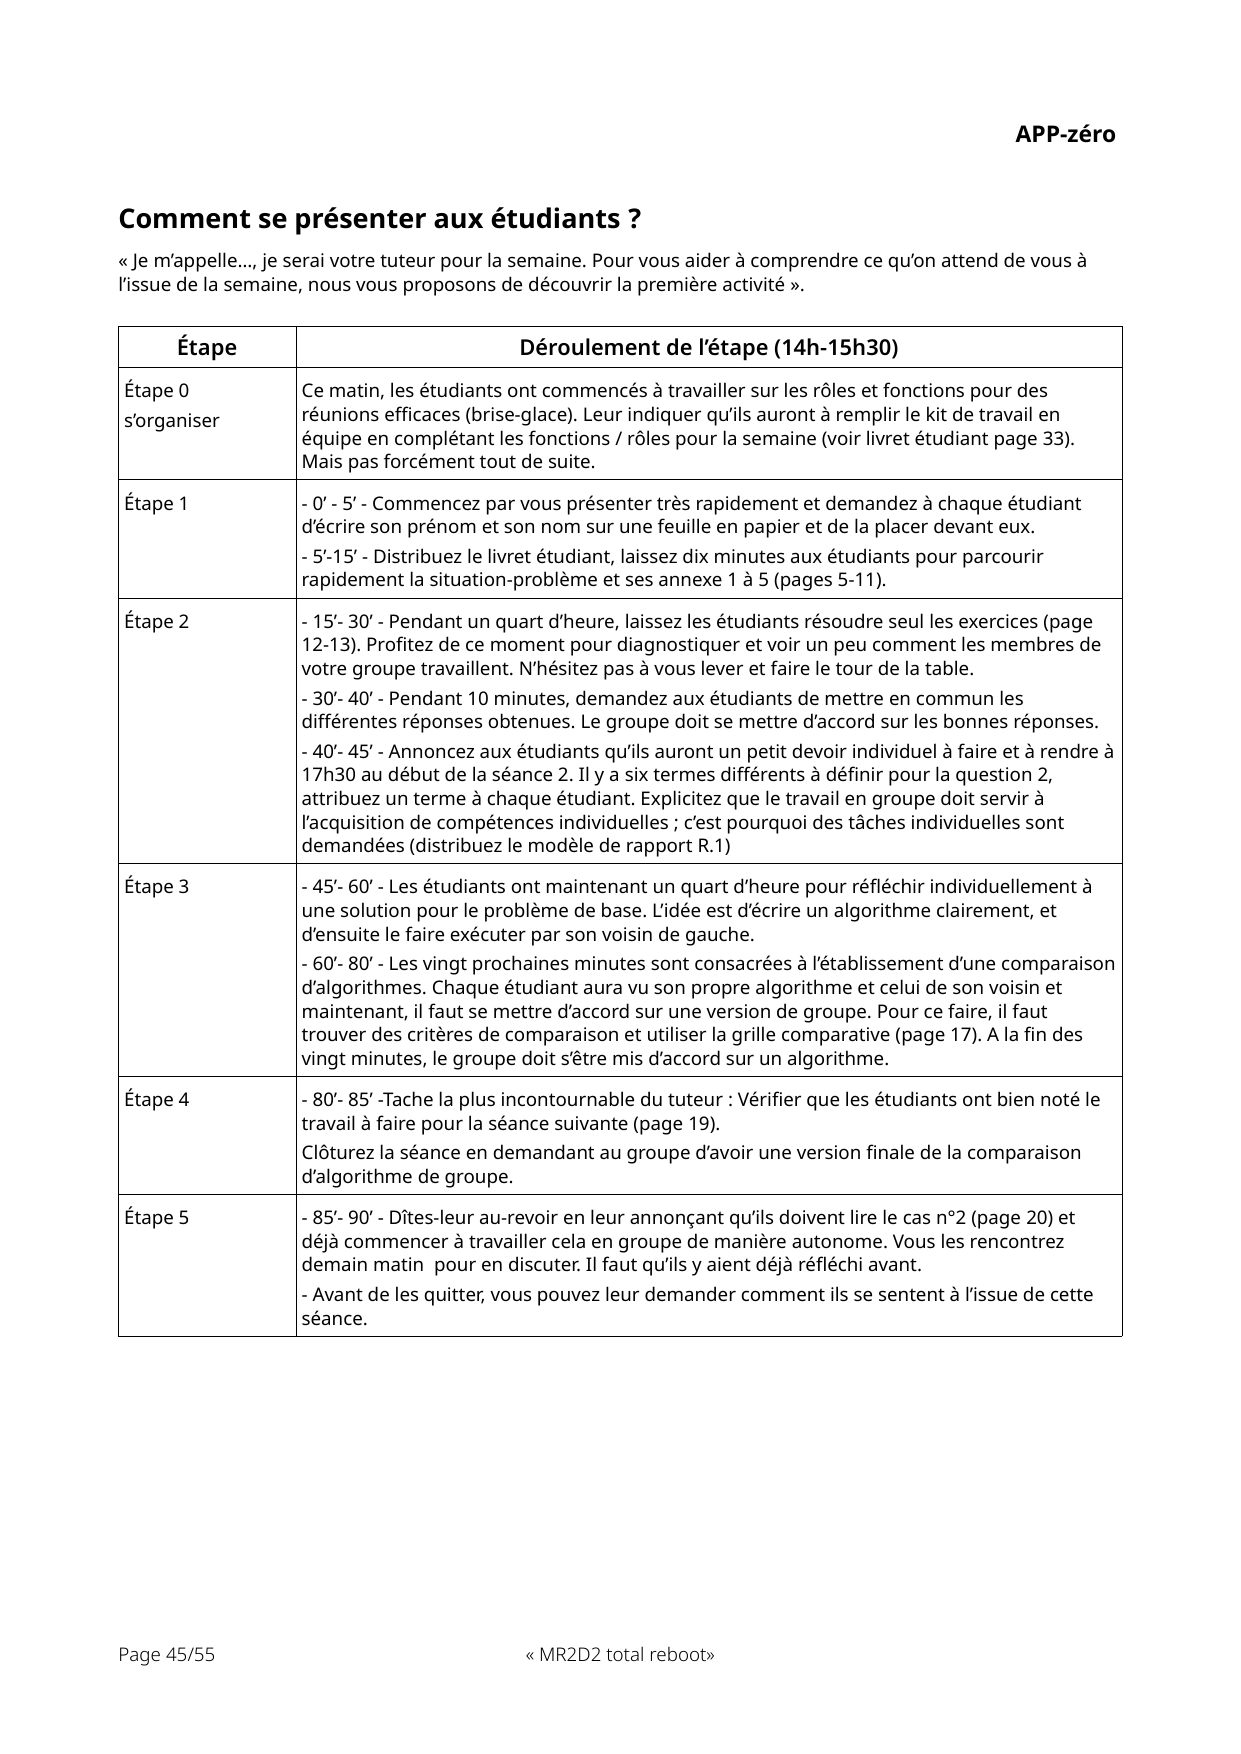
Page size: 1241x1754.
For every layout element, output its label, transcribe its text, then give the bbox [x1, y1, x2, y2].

table_cell Étape 3 [119, 864, 296, 1076]
table_cell Étape 5 [119, 1195, 296, 1336]
subtitle Comment se présenter aux étudiants ? [118, 200, 1122, 237]
table_cell - 45’- 60’ - Les étudiants ont maintenant un quart d’heure pour réfléchir individuellement à une solution pour le problème de base. L’idée est d’écrire un algorithme clairement, et d’ensuite le faire exécuter par son voisin de gauche. - 60’- 80’ - Les vingt prochaines minutes sont consacrées à l’établissement d’une comparaison d’algorithmes. Chaque étudiant aura vu son propre algorithme et celui de son voisin et maintenant, il faut se mettre d’accord sur une version de groupe. Pour ce faire, il faut trouver des critères de comparaison et utiliser la grille comparative (page 17). A la fin des vingt minutes, le groupe doit s’être mis d’accord sur un algorithme. [297, 864, 1122, 1076]
table_header Déroulement de l’étape (14h-15h30) [297, 327, 1122, 367]
text « Je m’appelle…, je serai votre tuteur pour la semaine. Pour vous aider à comprendre ce qu’on attend de vous à l’issue de la semaine, nous vous proposons de découvrir la première activité ». [118, 249, 1122, 296]
table_cell Étape 1 [119, 480, 296, 597]
table_cell Ce matin, les étudiants ont commencés à travailler sur les rôles et fonctions pour des réunions efficaces (brise-glace). Leur indiquer qu’ils auront à remplir le kit de travail en équipe en complétant les fonctions / rôles pour la semaine (voir livret étudiant page 32). Mais pas forcément tout de suite. [297, 368, 1122, 479]
table_cell Étape 4 [119, 1077, 296, 1194]
table_cell - 85’- 90’ - Dîtes-leur au-revoir en leur annonçant qu’ils doivent lire le cas n°2 (page 20) et déjà commencer à travailler cela en groupe de manière autonome. Vous les rencontrez demain matin pour en discuter. Il faut qu’ils y aient déjà réfléchi avant. - Avant de les quitter, vous pouvez leur demander comment ils se sentent à l’issue de cette séance. [297, 1195, 1122, 1336]
table_cell - 15’- 30’ - Pendant un quart d’heure, laissez les étudiants résoudre seul les exercices (page 12-13). Profitez de ce moment pour diagnostiquer et voir un peu comment les membres de votre groupe travaillent. N’hésitez pas à vous lever et faire le tour de la table. - 30’- 40’ - Pendant 10 minutes, demandez aux étudiants de mettre en commun les différentes réponses obtenues. Le groupe doit se mettre d’accord sur les bonnes réponses. - 40’- 45’ - Annoncez aux étudiants qu’ils auront un petit devoir individuel à faire et à rendre à 17h30 au début de la séance 2. Il y a six termes différents à définir pour la question 2, attribuez un terme à chaque étudiant. Explicitez que le travail en groupe doit servir à l’acquisition de compétences individuelles ; c’est pourquoi des tâches individuelles sont demandées (distribuez le modèle de rapport R.1) [297, 599, 1122, 863]
table_cell - 80’- 85’ -Tache la plus incontournable du tuteur : Vérifier que les étudiants ont bien noté le travail à faire pour la séance suivante (page 19). Clôturez la séance en demandant au groupe d’avoir une version finale de la comparaison d’algorithme de groupe. [297, 1077, 1122, 1194]
table_cell Étape 0 s’organiser [119, 368, 296, 479]
table_header Étape [119, 327, 296, 367]
table_cell - 0’ - 5’ - Commencez par vous présenter très rapidement et demandez à chaque étudiant d’écrire son prénom et son nom sur une feuille en papier et de la placer devant eux. - 5’-15’ - Distribuez le livret étudiant, laissez dix minutes aux étudiants pour parcourir rapidement la situation-problème et ses annexe 1 à 5 (pages 5-11). [297, 480, 1122, 597]
table_cell Étape 2 [119, 599, 296, 863]
